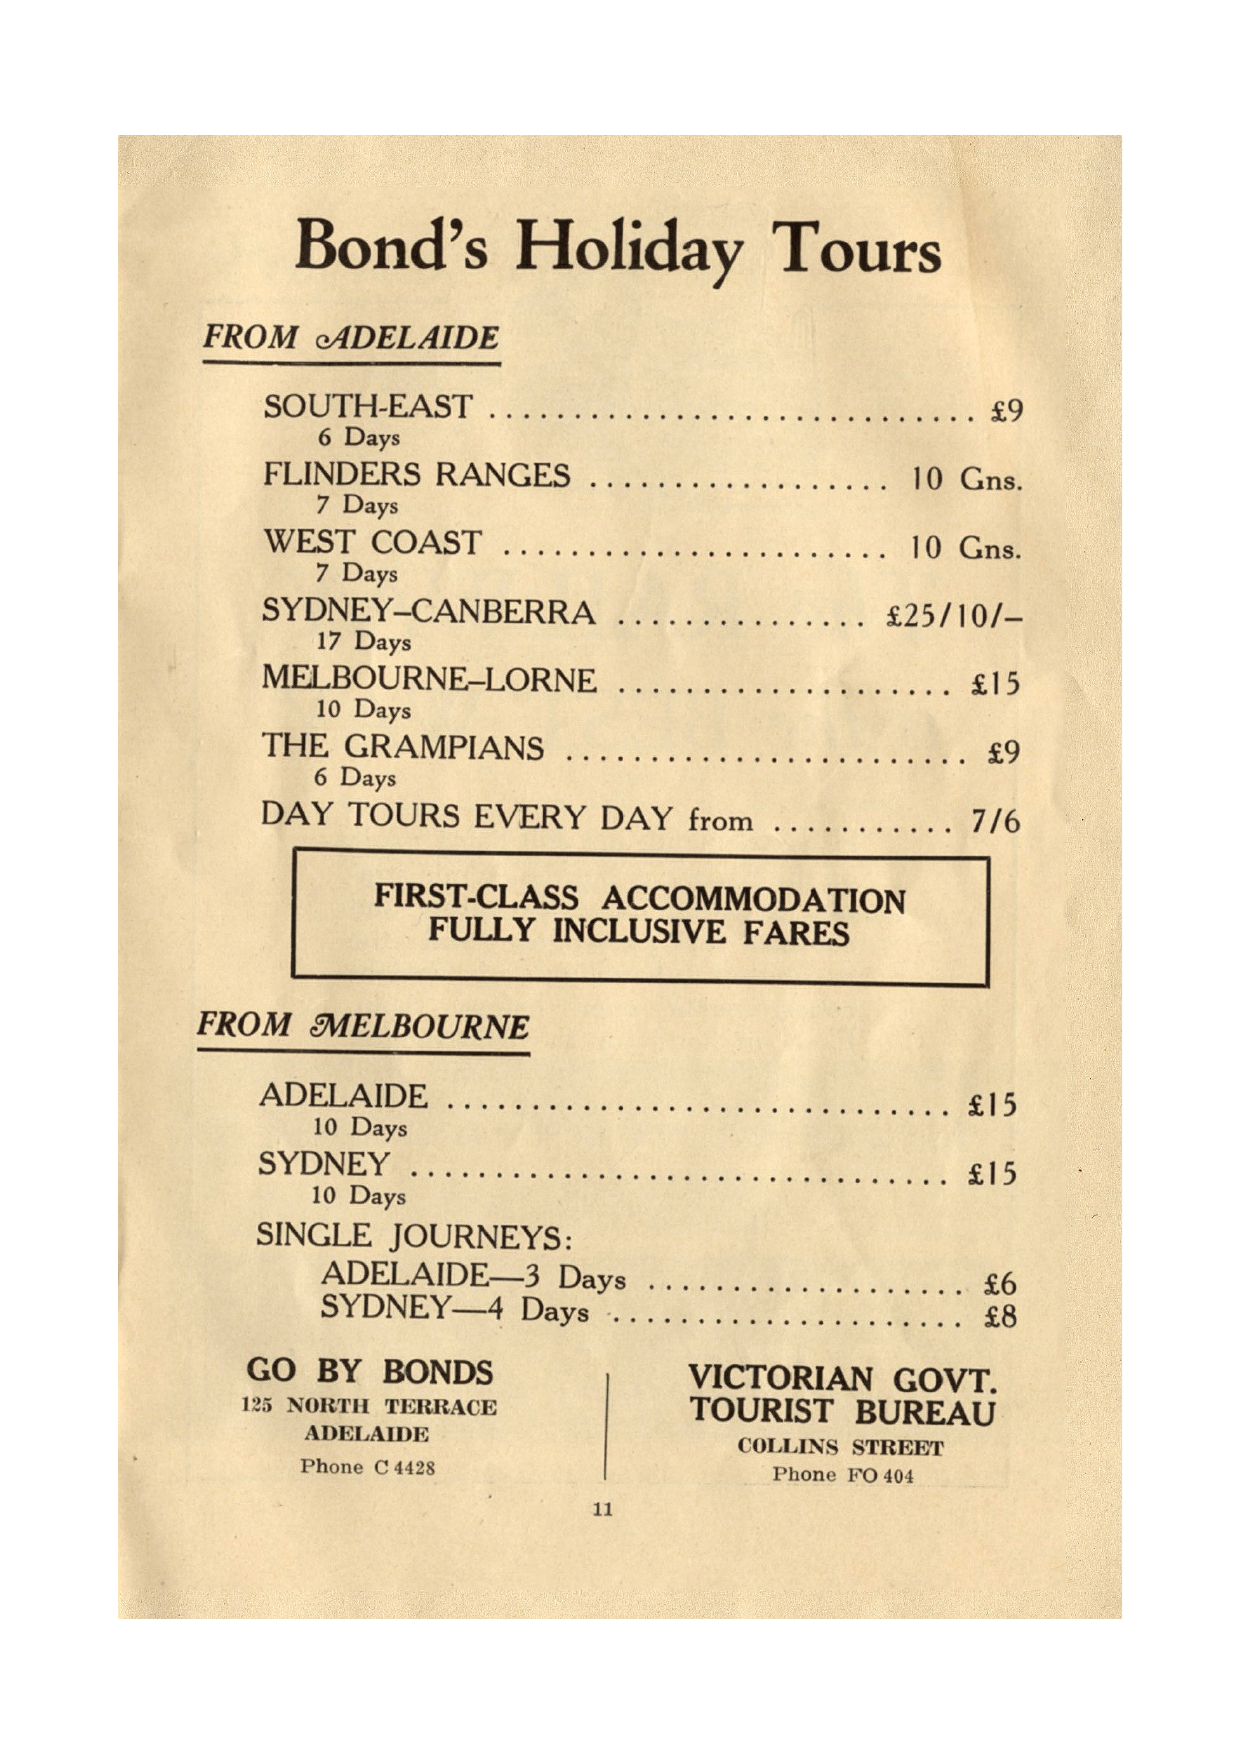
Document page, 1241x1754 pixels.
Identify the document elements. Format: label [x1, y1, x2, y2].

picture [118, 135, 1123, 1619]
